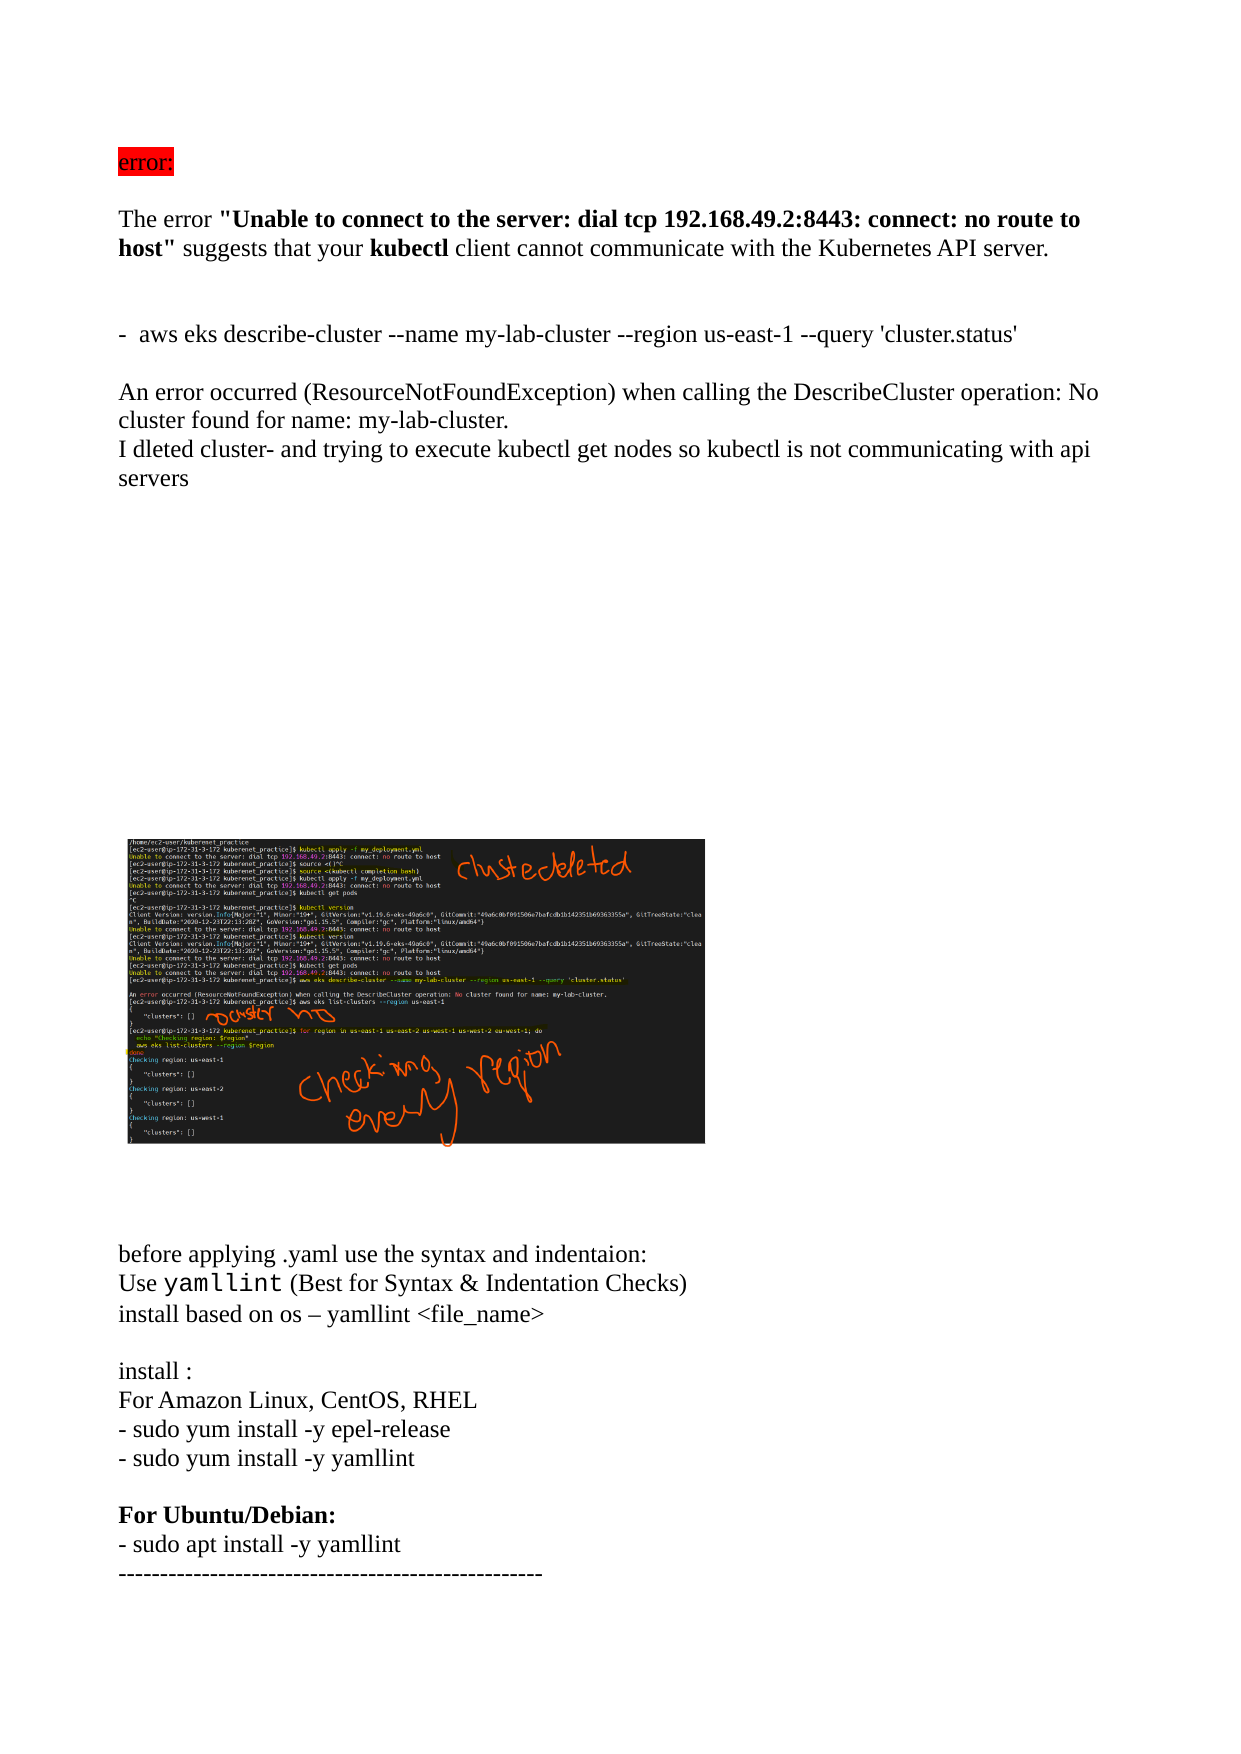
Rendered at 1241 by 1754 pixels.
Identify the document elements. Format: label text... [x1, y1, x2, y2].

text error: [118, 118, 1122, 204]
text I dleted cluster- and trying to execute kubectl get nodes so kubectl is not communicating with api servers [118, 434, 1122, 492]
text - sudo apt install -y yamllint [118, 1529, 1122, 1615]
picture [125, 839, 706, 1147]
text - sudo yum install -y yamllint For Ubuntu/Debian: [118, 1443, 1122, 1529]
text An error occurred (ResourceNotFoundException) when calling the DescribeCluster operation: No cluster found for name: my-lab-cluster. [118, 377, 1122, 434]
text The error "Unable to connect to the server: dial tcp 192.168.49.2:8443: connect: no route to host" suggests that your kubectl client cannot communicate with the Kubernetes API server. - aws eks describe-cluster --name my-lab-cluster --region us-east-1 --query 'cluster.status' [118, 204, 1122, 348]
text before applying .yaml use the syntax and indentaion: Use yamllint (Best for Syntax & Indentation Checks) install based on os – yamllint <file_name> install : For Amazon Linux, CentOS, RHEL - sudo yum install -y epel-release [118, 1211, 1122, 1443]
